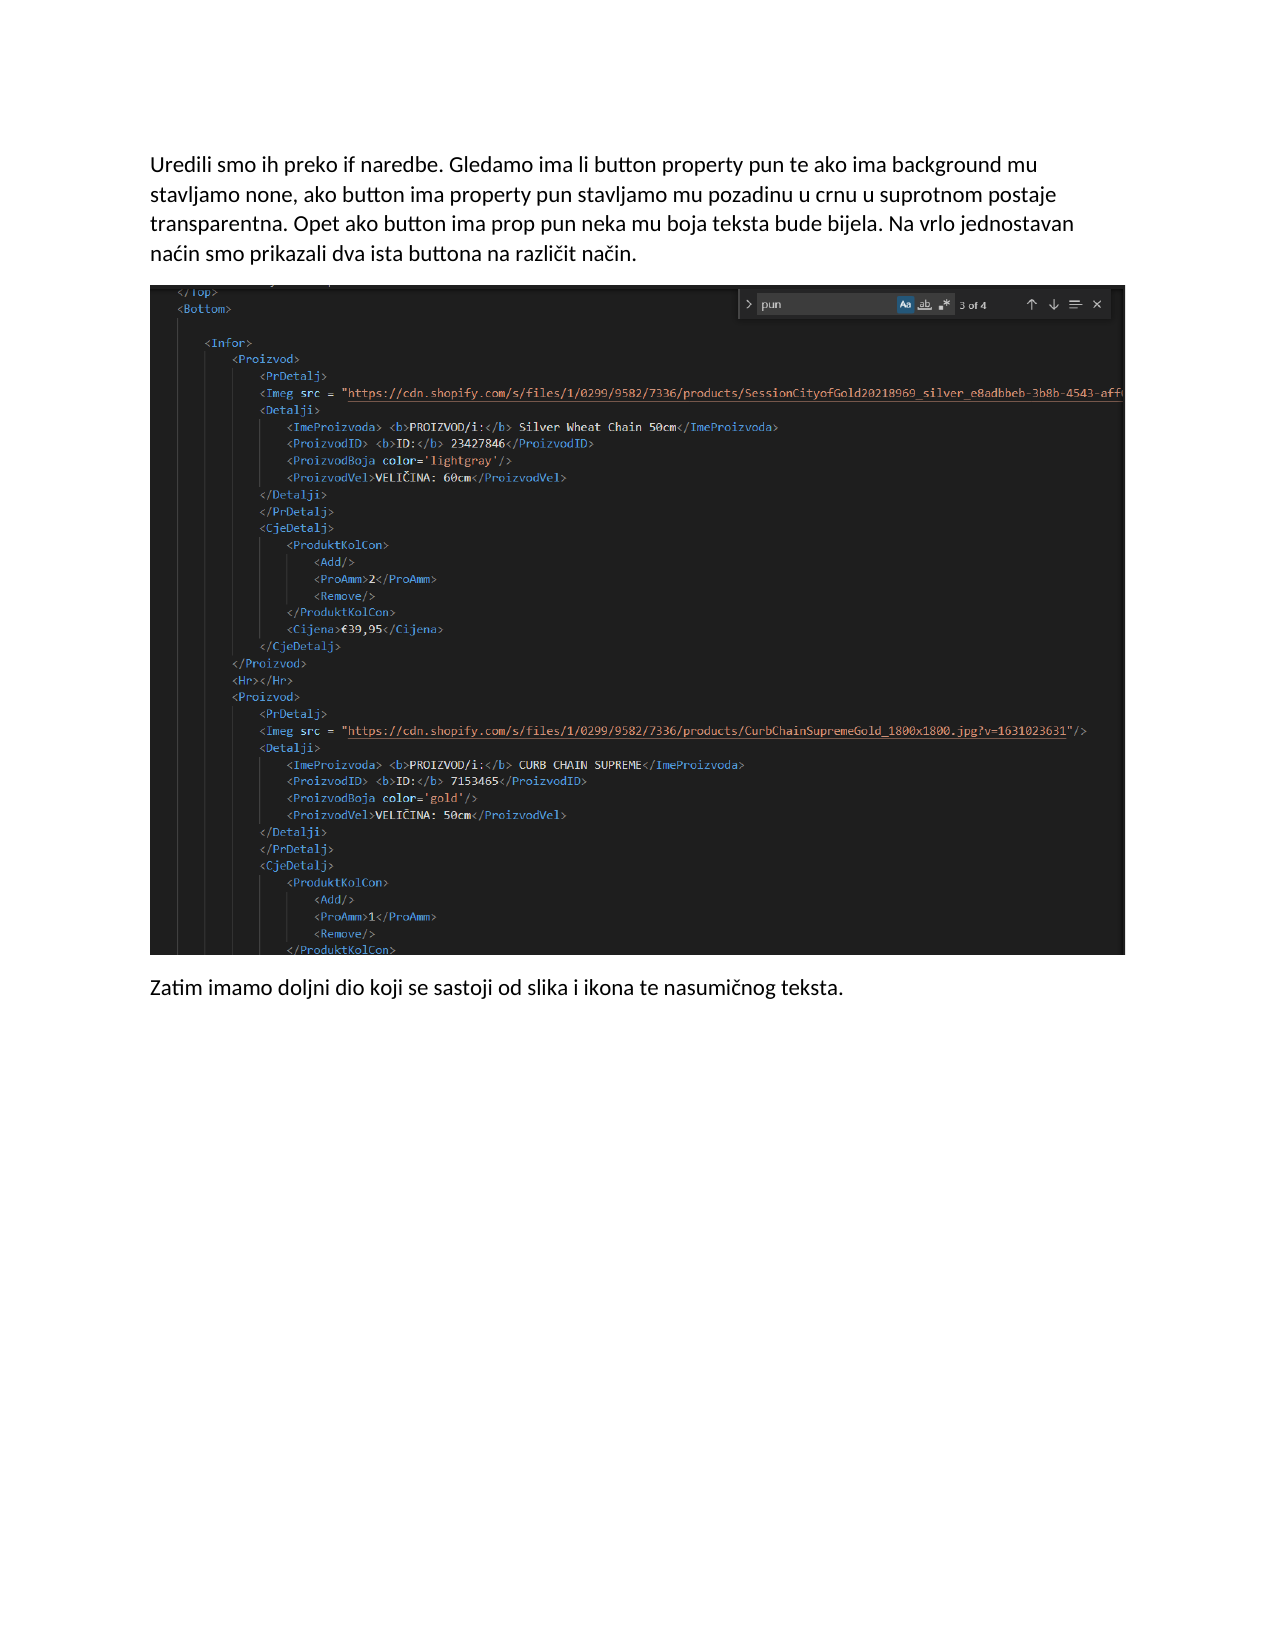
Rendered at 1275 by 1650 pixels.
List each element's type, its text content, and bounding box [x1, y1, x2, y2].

text Uredili smo ih preko if naredbe. Gledamo ima li button property pun te ako ima background mu stavljamo none, ako button ima property pun stavljamo mu pozadinu u crnu u suprotnom postaje transparentna. Opet ako button ima prop pun neka mu boja teksta bude bijela. Na vrlo jednostavan naćin smo prikazali dva ista buttona na različit način. [150, 150, 1125, 267]
text Zatim imamo doljni dio koji se sastoji od slika i ikona te nasumičnog teksta. [150, 973, 1125, 1001]
